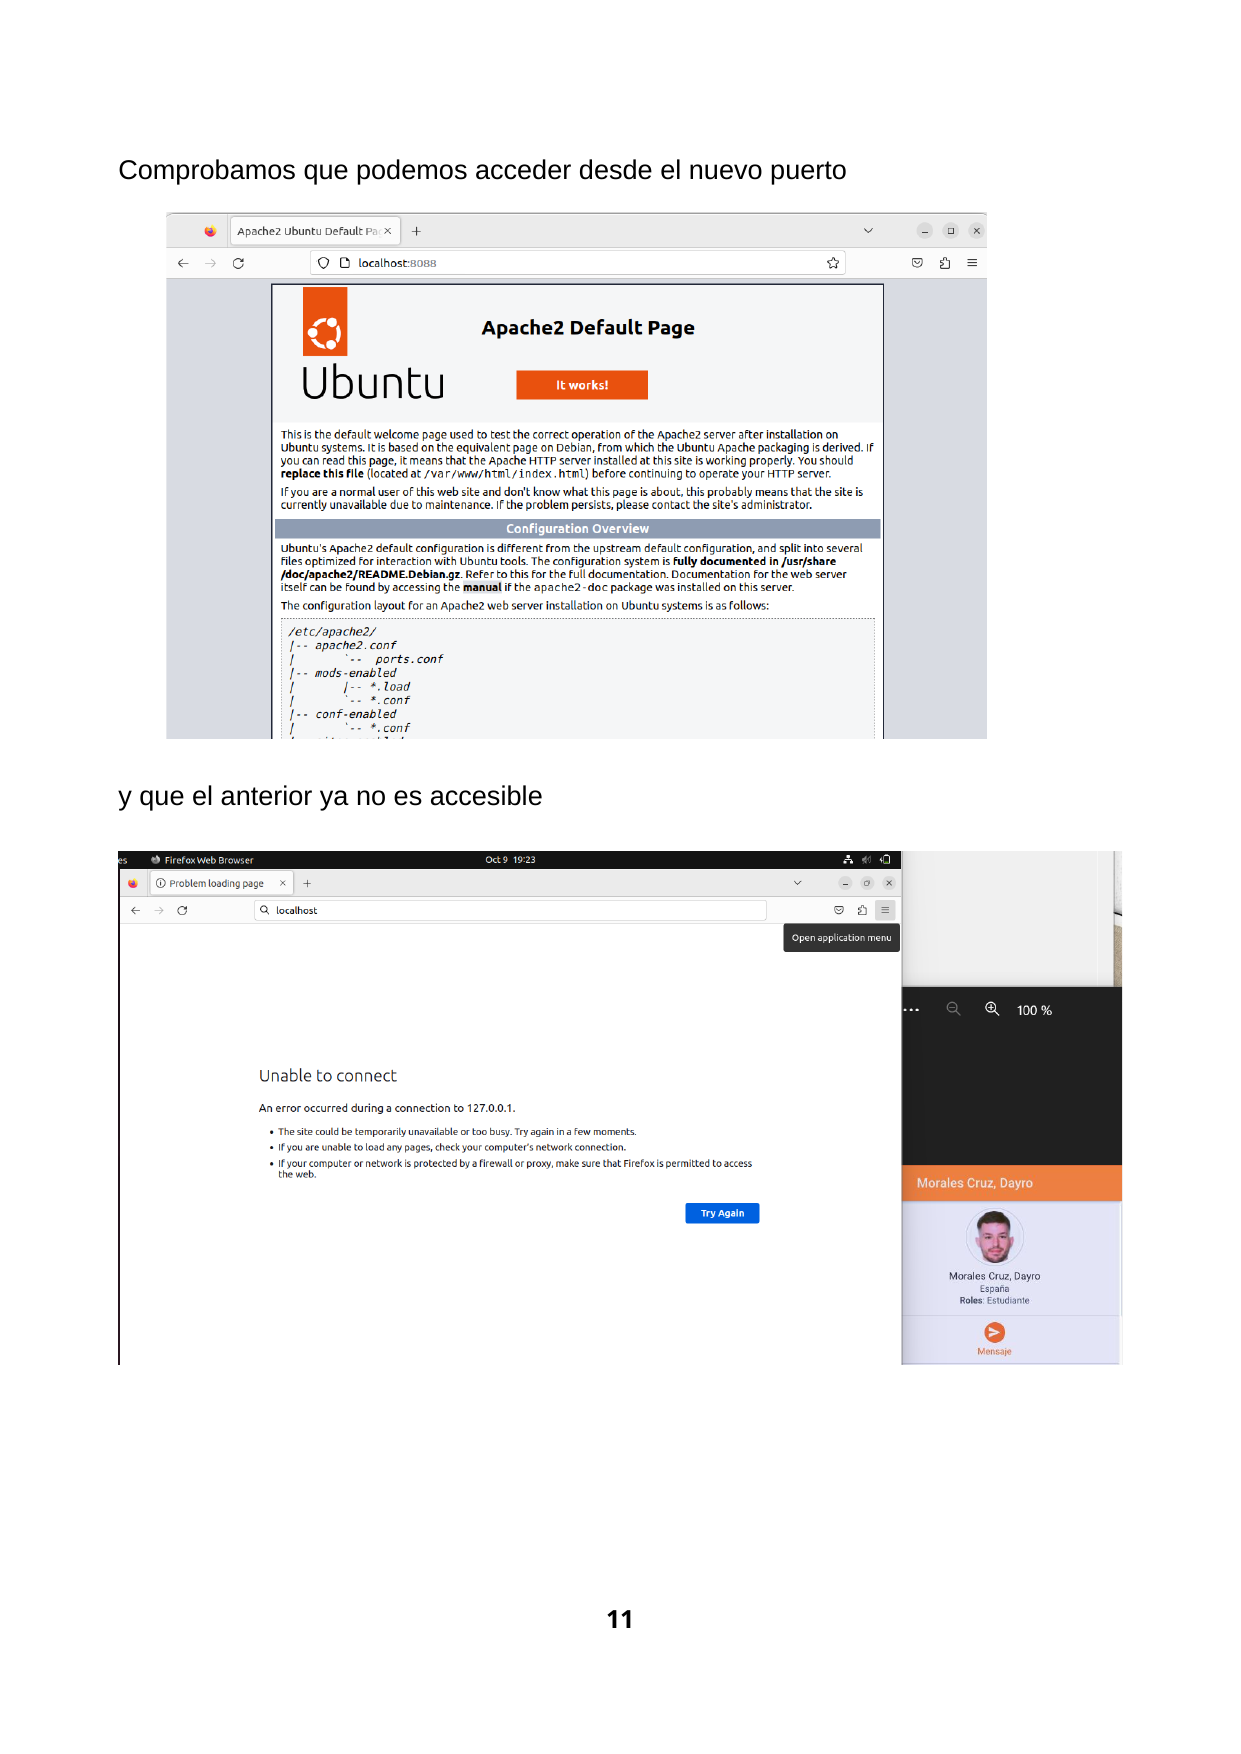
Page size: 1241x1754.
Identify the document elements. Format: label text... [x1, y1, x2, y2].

picture [118, 851, 1123, 1365]
text Comprobamos que podemos acceder desde el nuevo puerto [118, 154, 1122, 185]
text y que el anterior ya no es accesible [118, 779, 1122, 811]
picture [166, 212, 987, 739]
